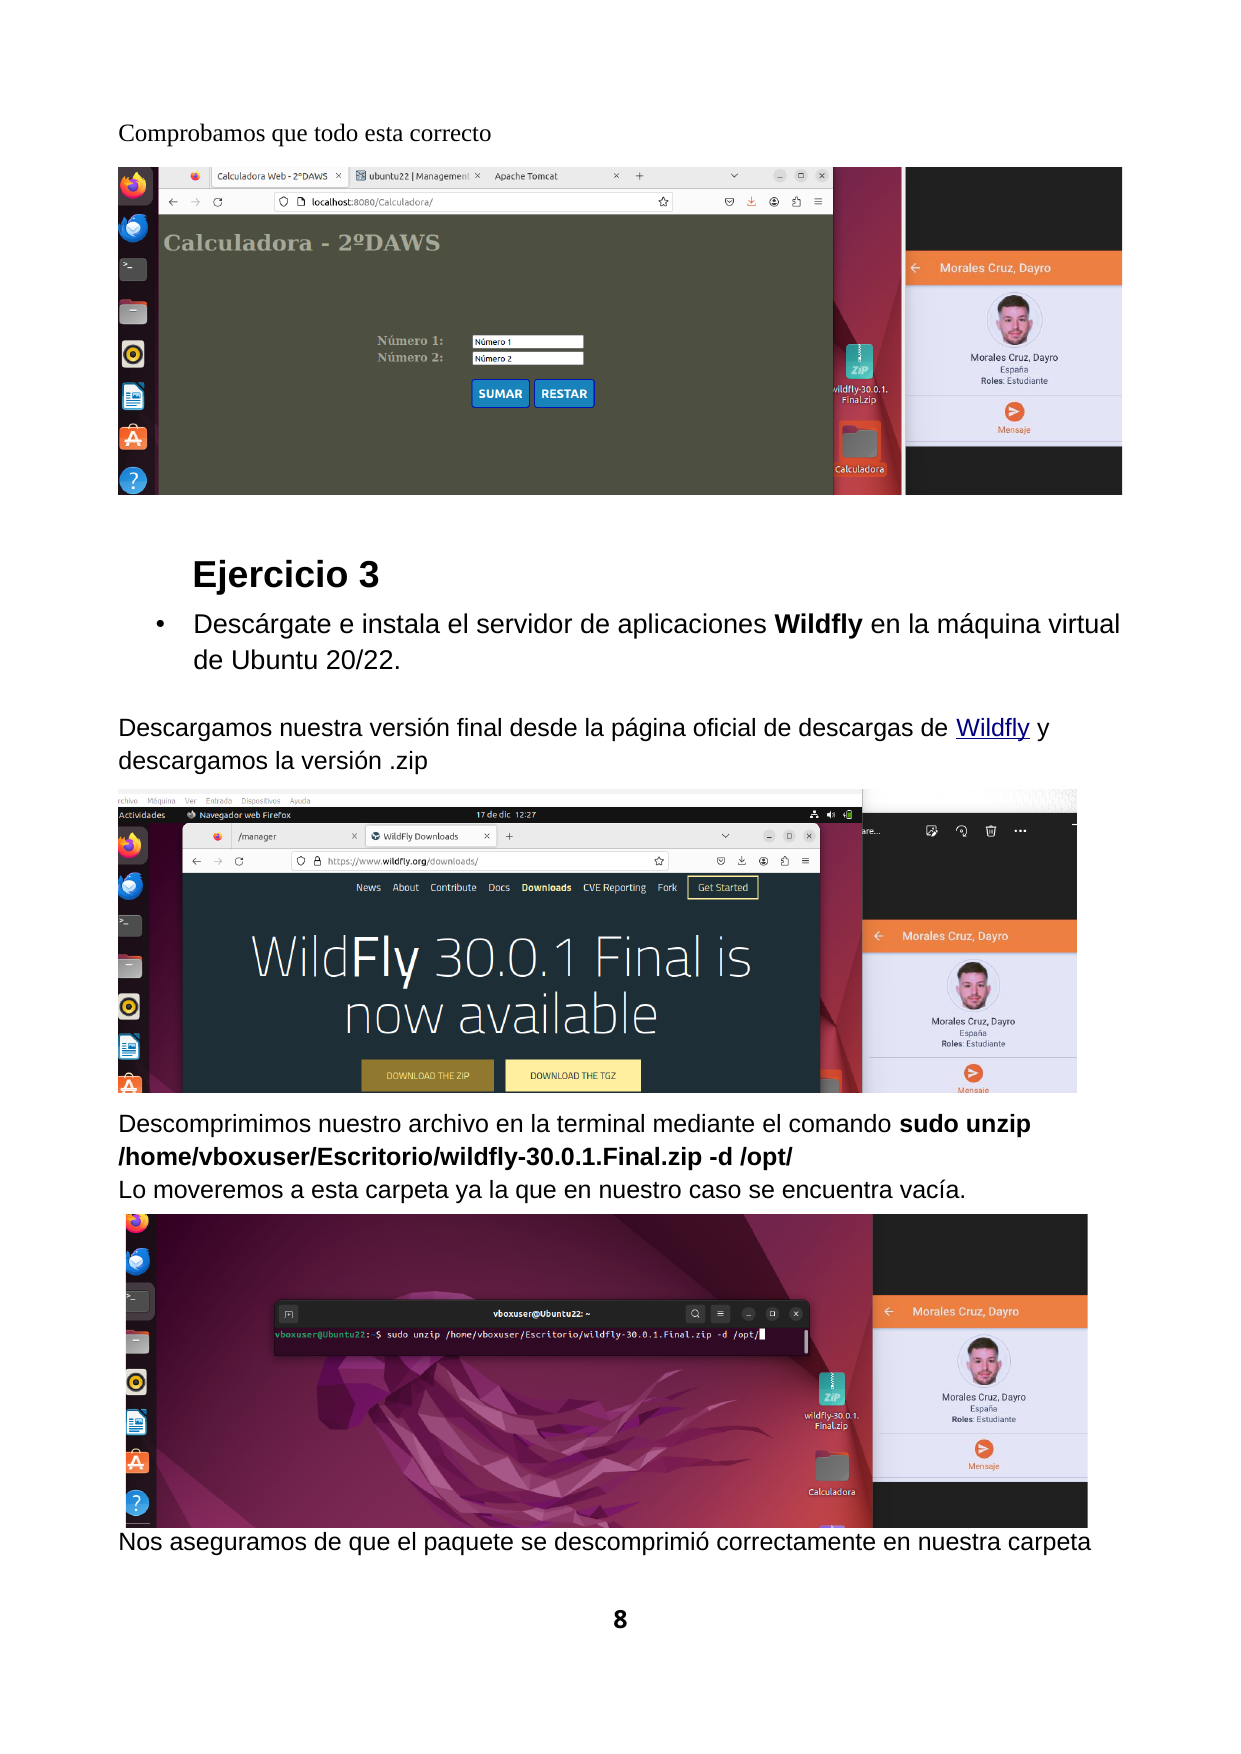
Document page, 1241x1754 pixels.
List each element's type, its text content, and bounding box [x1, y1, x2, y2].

picture [125, 1214, 1088, 1528]
picture [118, 167, 1123, 495]
text Lo moveremos a esta carpeta ya la que en nuestro caso se encuentra vacía. [118, 1175, 1122, 1204]
list Descárgate e instala el servidor de aplicaciones Wildfly en la máquina virtual de Ubuntu 20/22. [156, 608, 1122, 675]
text Descargamos nuestra versión final desde la página oficial de descargas de Wildfly y descargamos la versión .zip [118, 713, 1122, 775]
text [118, 495, 1122, 523]
text Comprobamos que todo esta correcto [118, 118, 1122, 167]
text Descomprimimos nuestro archivo en la terminal mediante el comando sudo unzip /home/vboxuser/Escritorio/wildfly-30.0.1.Final.zip -d /opt/ [118, 1109, 1122, 1171]
subtitle Ejercicio 3 [118, 552, 1122, 596]
text Nos aseguramos de que el paquete se descomprimió correctamente en nuestra carpeta [118, 1241, 1122, 1556]
picture [118, 789, 1077, 1093]
